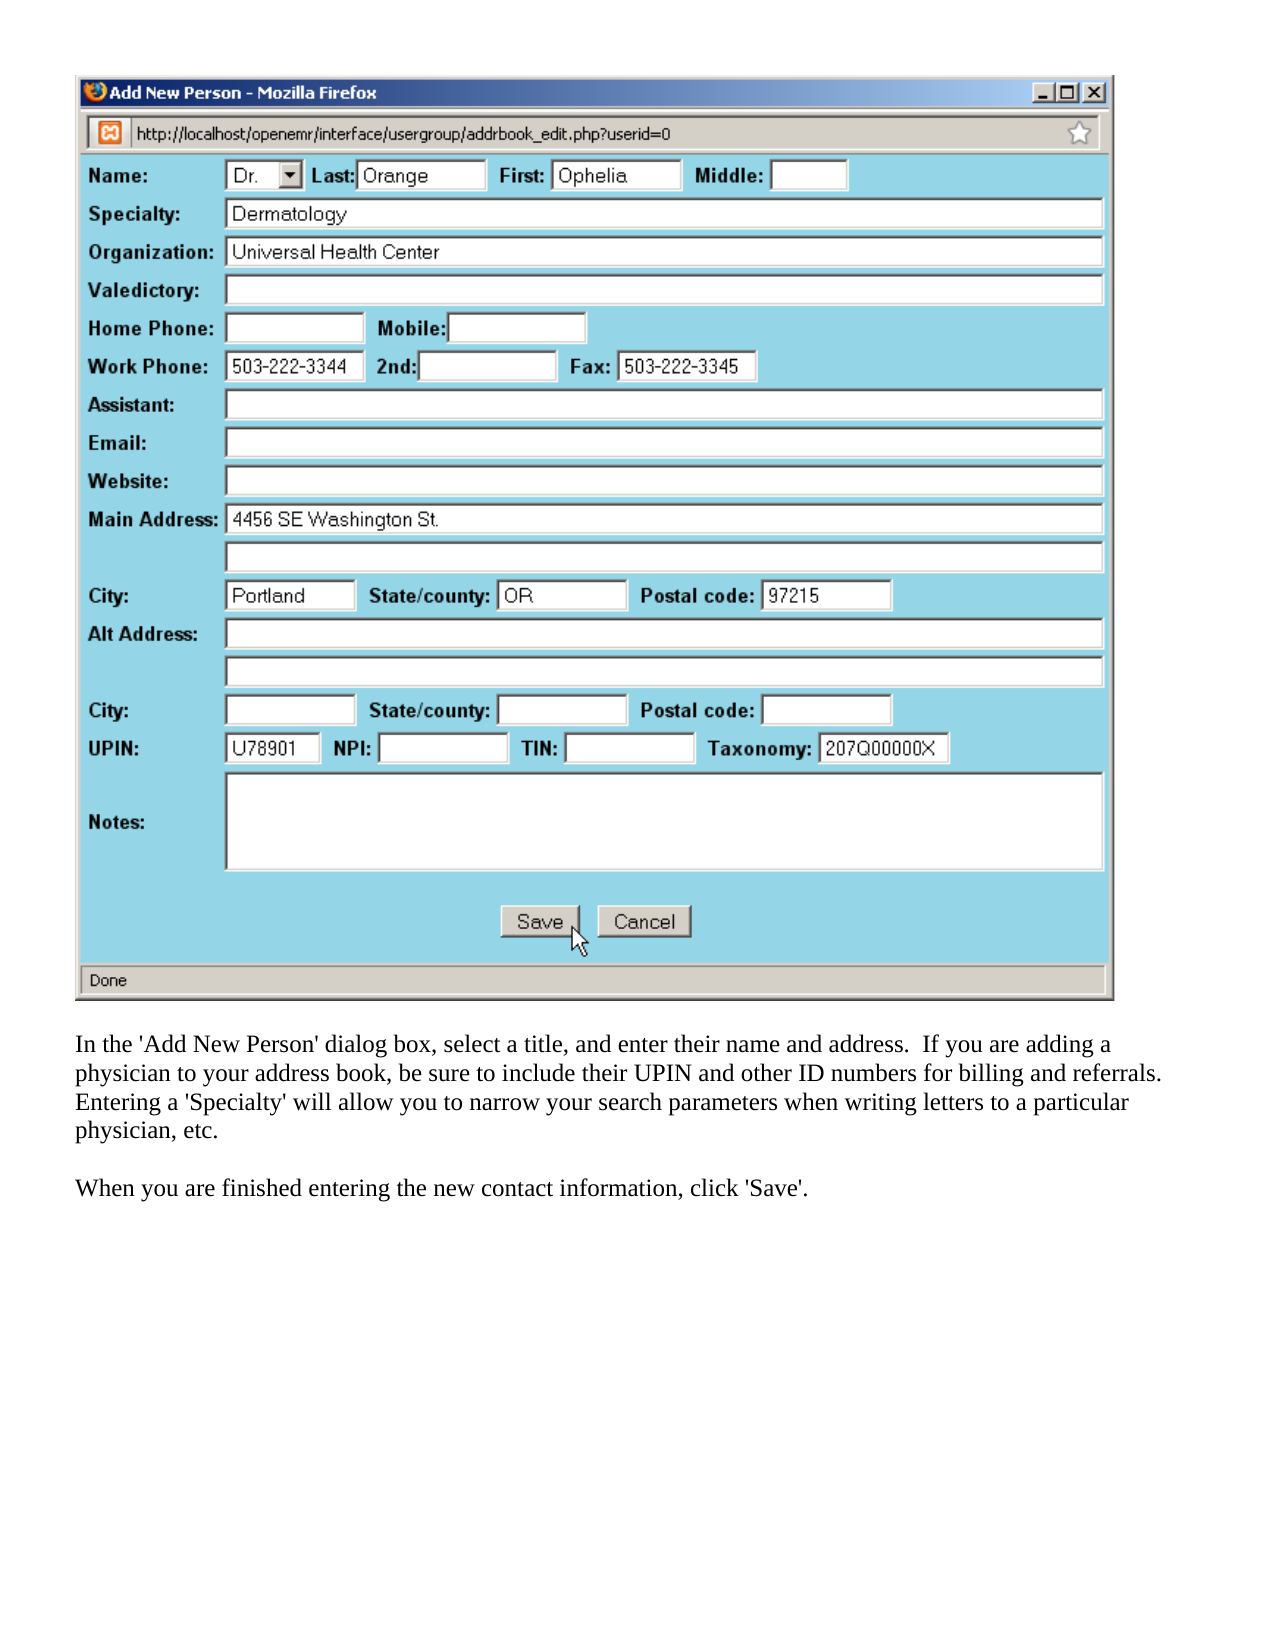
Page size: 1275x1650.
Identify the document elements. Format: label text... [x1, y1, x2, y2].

text In the 'Add New Person' dialog box, select a title, and enter their name and address. If you are adding a physician to your address book, be sure to include their UPIN and other ID numbers for billing and referrals. Entering a 'Specialty' will allow you to narrow your search parameters when writing letters to a particular physician, etc. [75, 1029, 1200, 1144]
text When you are finished entering the new contact information, click 'Save'. [75, 1173, 1200, 1202]
picture [75, 75, 1115, 1001]
